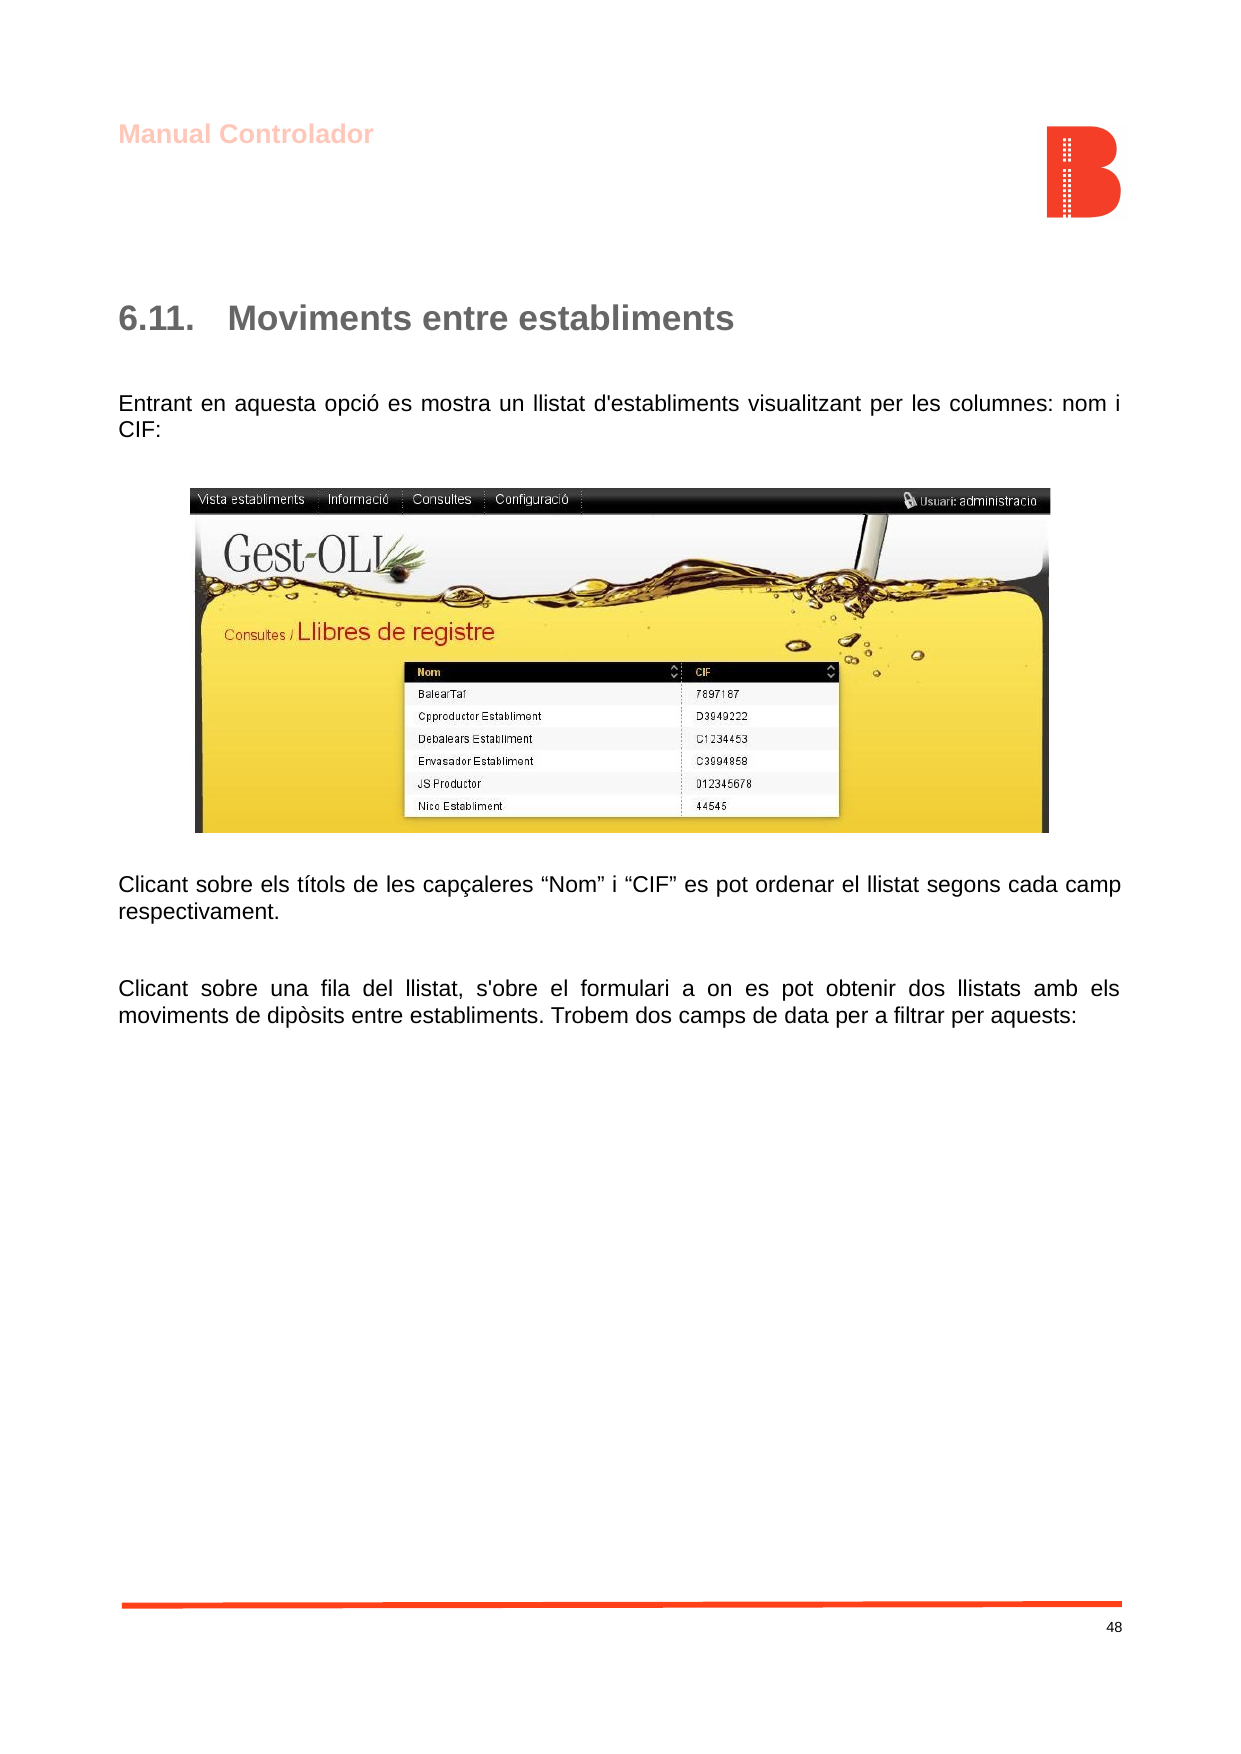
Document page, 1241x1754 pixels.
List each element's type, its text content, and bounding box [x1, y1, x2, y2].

text Entrant en aquesta opció es mostra un llistat d'establiments visualitzant per les columnes: nom i CIF: [118, 390, 1122, 442]
subtitle Moviments entre establiments [118, 298, 1122, 338]
picture [1036, 124, 1130, 221]
picture [190, 488, 1051, 833]
text Clicant sobre els títols de les capçaleres “Nom” i “CIF” es pot ordenar el llistat segons cada camp respectivament. [118, 871, 1122, 924]
text Clicant sobre una fila del llistat, s'obre el formulari a on es pot obtenir dos llistats amb els moviments de dipòsits entre establiments. Trobem dos camps de data per a filtrar per aquests: [118, 975, 1122, 1028]
